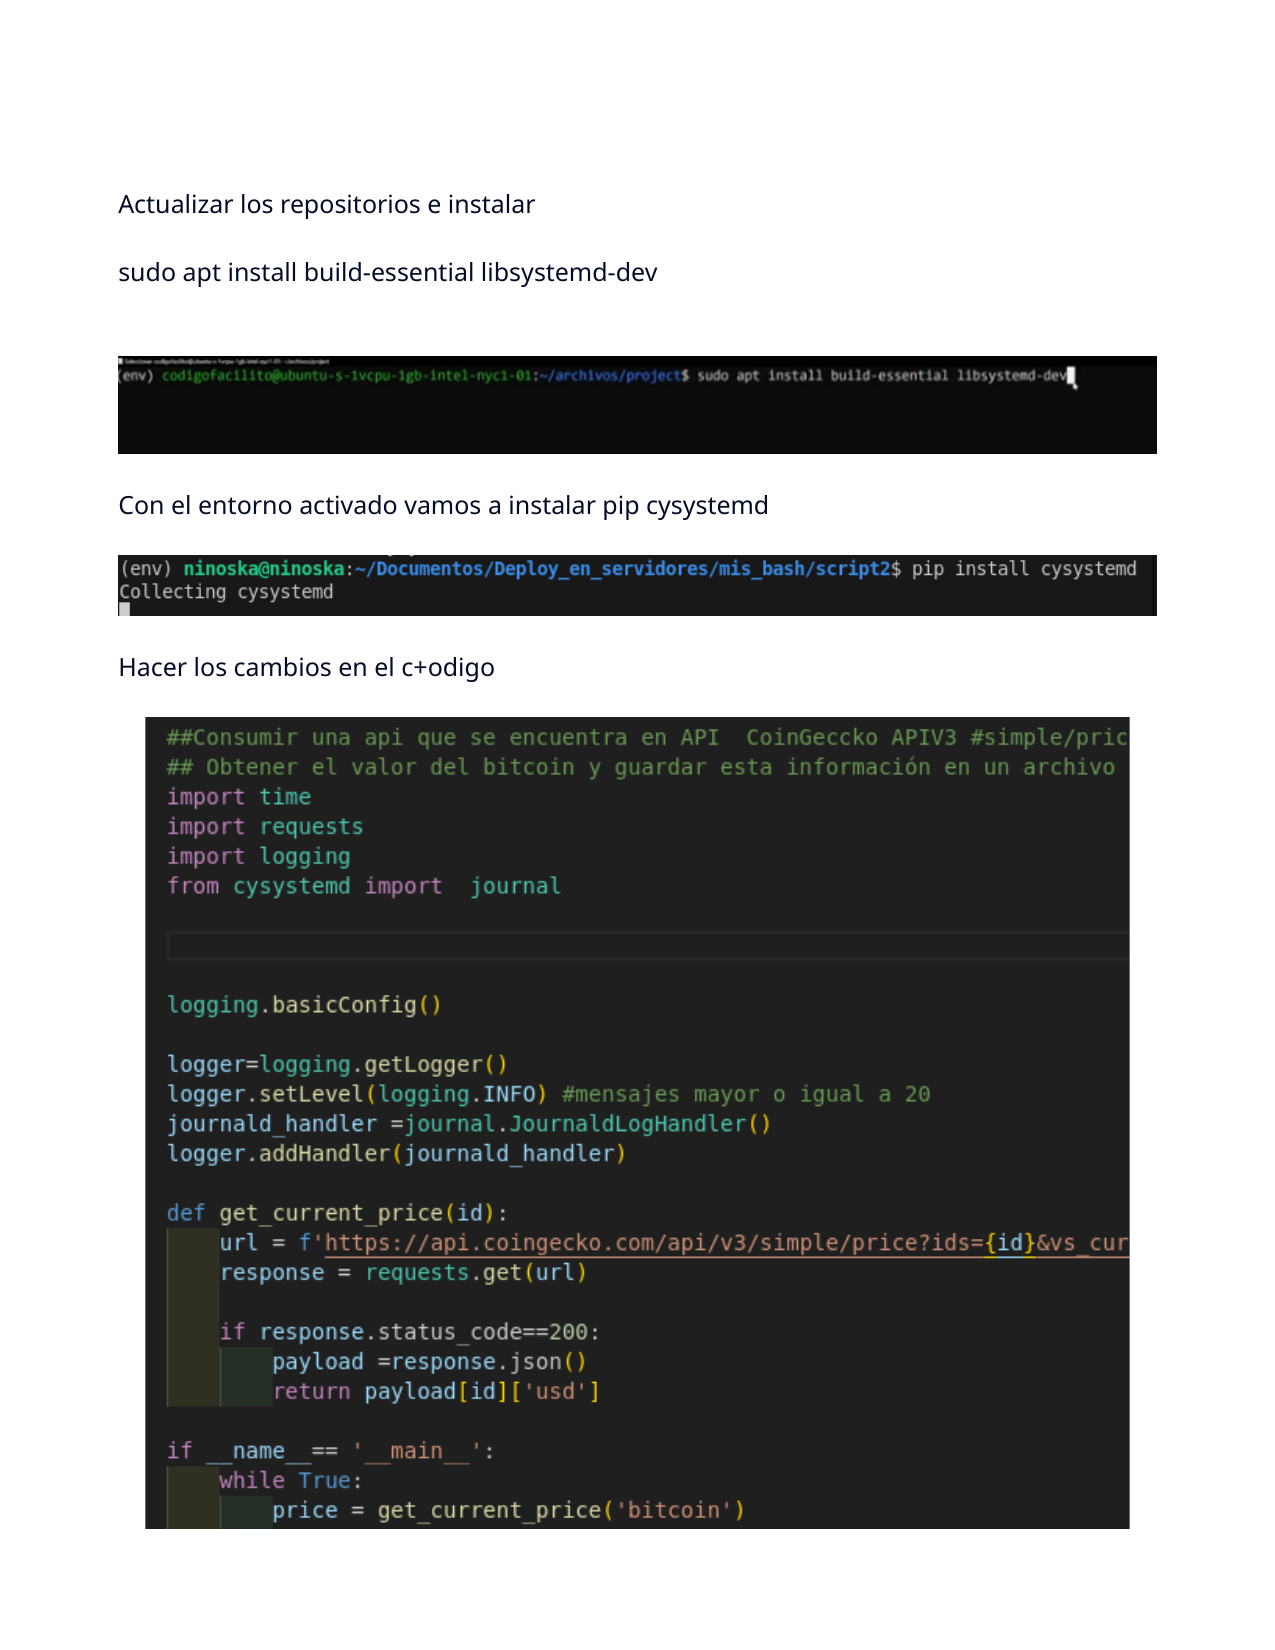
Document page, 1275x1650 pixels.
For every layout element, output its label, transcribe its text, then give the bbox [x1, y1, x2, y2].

text Con el entorno activado vamos a instalar pip cysystemd [118, 487, 1157, 521]
text Actualizar los repositorios e instalar [118, 186, 1157, 220]
picture [118, 555, 1157, 616]
picture [145, 717, 1130, 1529]
picture [118, 356, 1157, 454]
text sudo apt install build-essential libsystemd-dev [118, 254, 1157, 288]
text Hacer los cambios en el c+odigo [118, 650, 1157, 684]
